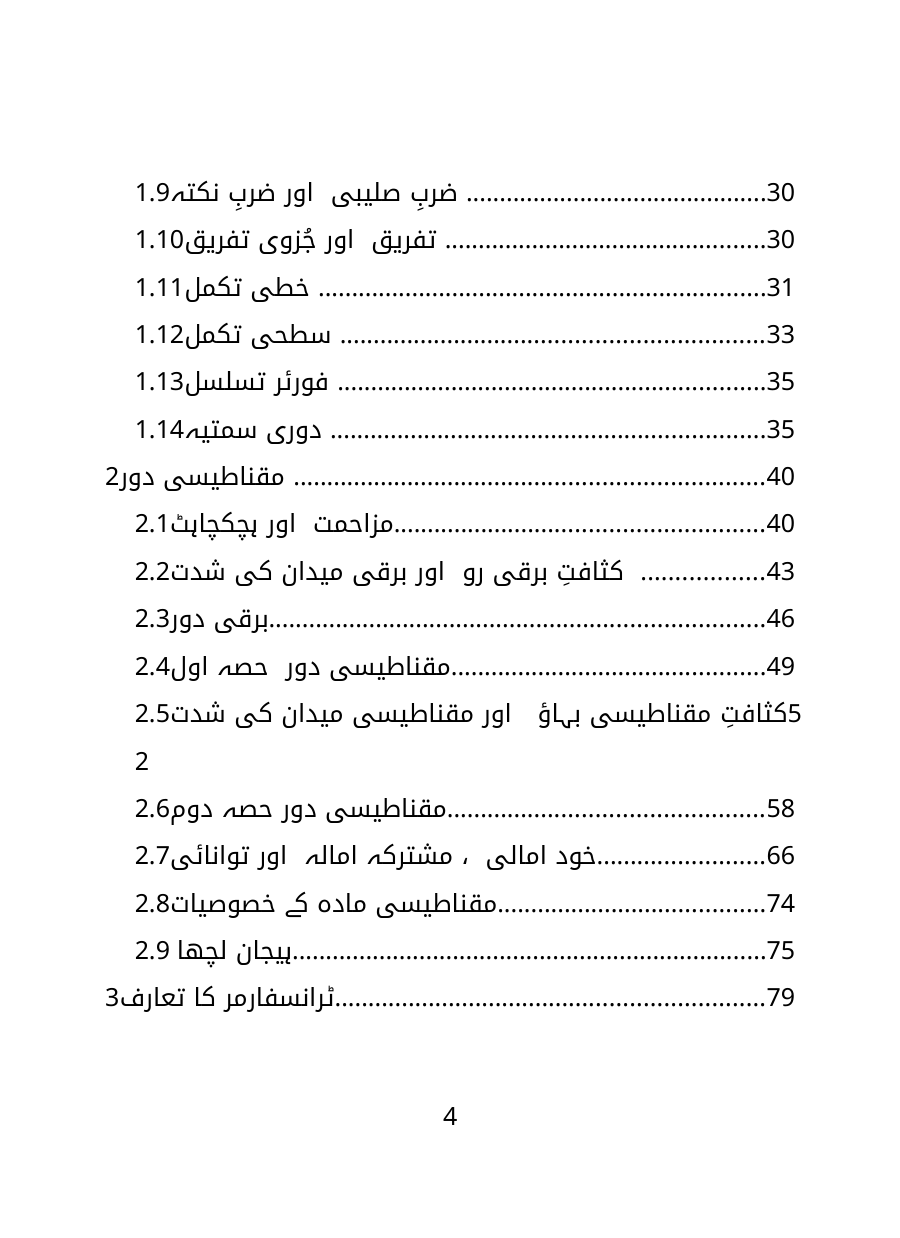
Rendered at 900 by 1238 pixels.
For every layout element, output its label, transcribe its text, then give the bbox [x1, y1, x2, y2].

text 2.6مقناطیسی دور حصہ دوم 58 [134, 785, 795, 833]
text 2.3برقی دور 46 [134, 596, 795, 643]
text 3ٹرانسفارمر کا تعارف 79 [105, 975, 795, 1022]
text 1.14دوری سمتیہ 35 [134, 406, 795, 453]
text 1.12سطحی تکمل 33 [134, 311, 795, 359]
text 2مقناطیسی دور 40 [105, 453, 795, 501]
text 1.10تفریق اور جُزوی تفریق 30 [134, 216, 795, 264]
text 2.4مقناطیسی دور حصہ اول 49 [134, 643, 795, 690]
text 2.1مزاحمت اور ہچکچاہٹ 40 [134, 501, 795, 548]
text 2.2کثافتِ برقی رو اور برقی میدان کی شدت 43 [134, 548, 795, 596]
text 2.5کثافتِ مقناطیسی بہاؤ اور مقناطیسی میدان کی شدت 52 [134, 690, 795, 785]
text 1.9ضربِ صلیبی اور ضربِ نکتہ 30 [134, 169, 795, 216]
text 2.9 ہیجان لچھا 75 [134, 927, 795, 975]
text 2.7خود امالی ، مشترکہ امالہ اور توانائی 66 [134, 833, 795, 880]
text 1.13فورئر تسلسل 35 [134, 359, 795, 406]
text 1.11خطی تکمل 31 [134, 264, 795, 311]
text 2.8مقناطیسی مادہ کے خصوصیات 74 [134, 880, 795, 927]
